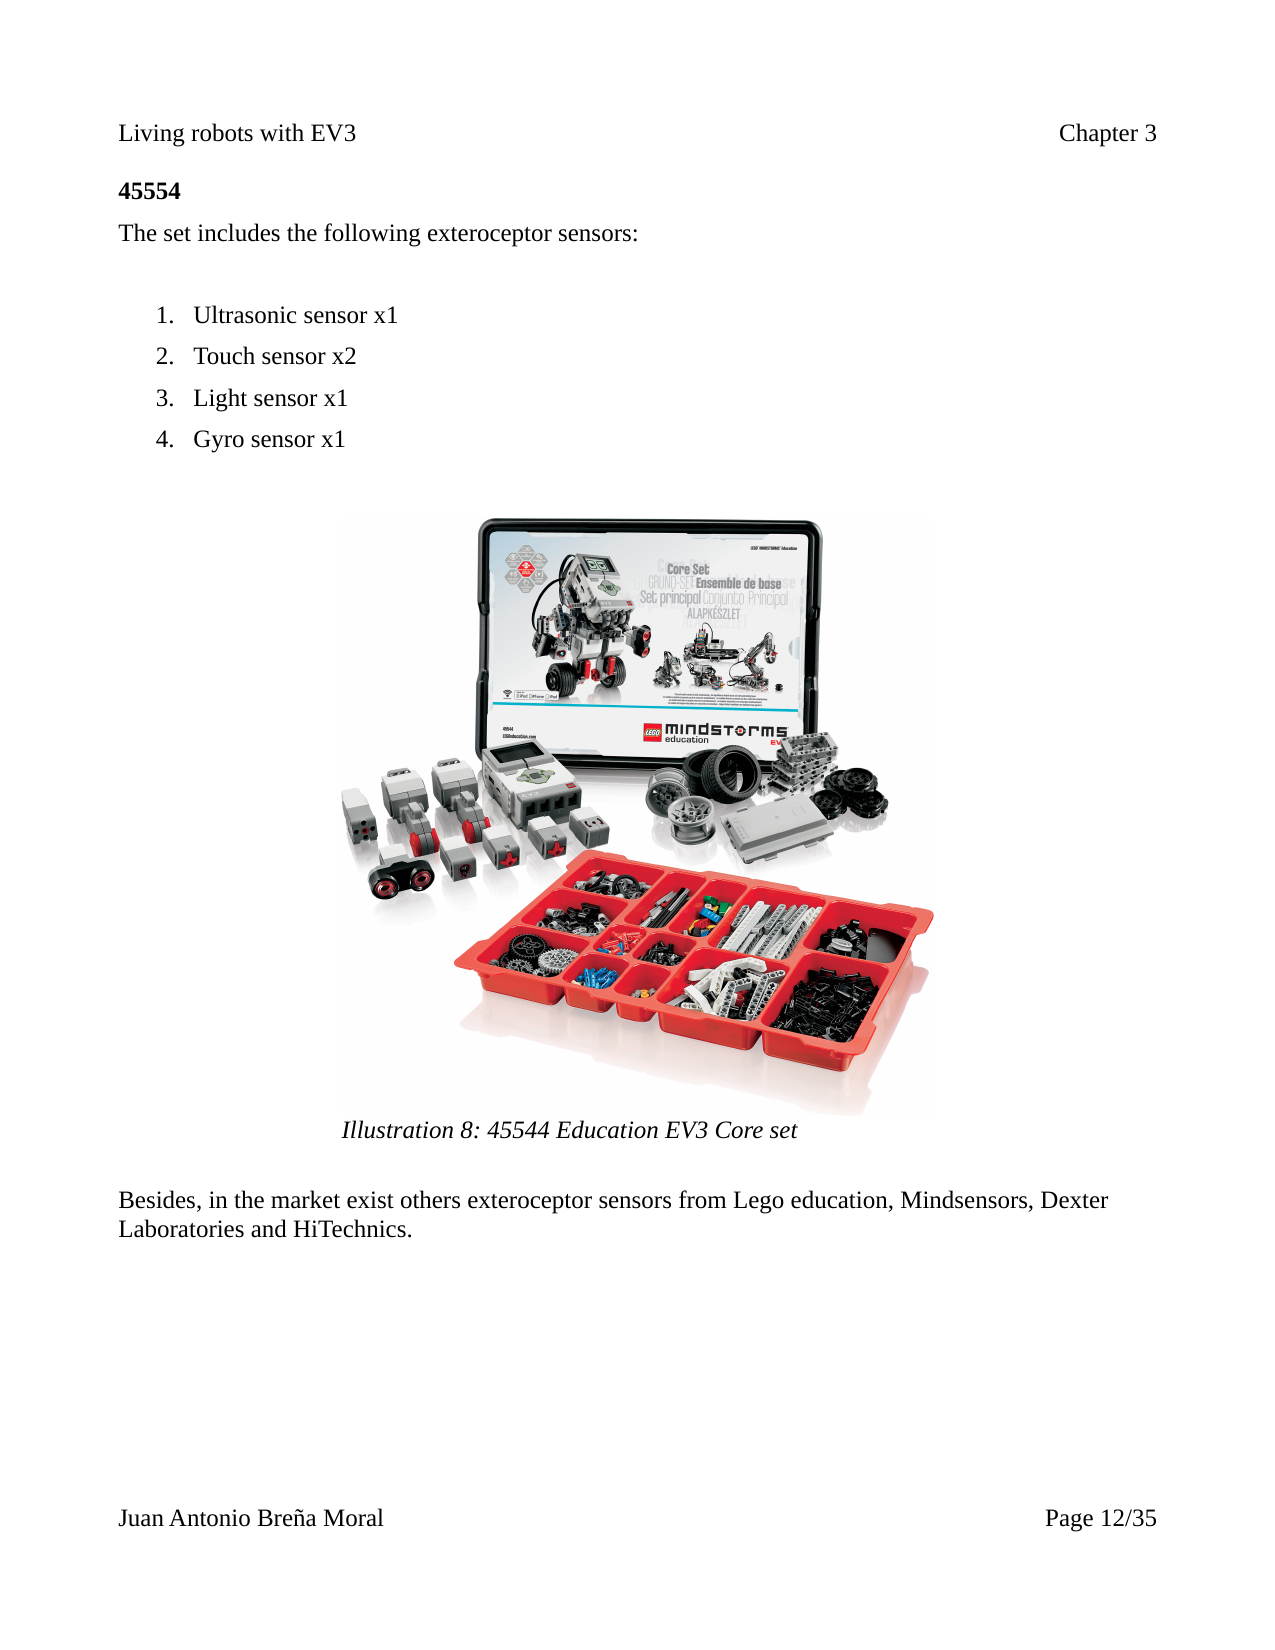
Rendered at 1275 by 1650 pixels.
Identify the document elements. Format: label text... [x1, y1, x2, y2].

list Ultrasonic sensor x1 [156, 300, 1157, 329]
list Touch sensor x2 [156, 341, 1157, 370]
text Illustration 8: 45544 Education EV3 Core set [341, 1116, 934, 1144]
text 45554 [118, 176, 1157, 205]
list Gyro sensor x1 [156, 424, 1157, 453]
text The set includes the following exteroceptor sensors: [118, 218, 1157, 246]
text Besides, in the market exist others exteroceptor sensors from Lego education, Mindsensors, Dexter Laboratories and HiTechnics. [118, 1185, 1157, 1243]
picture [341, 518, 934, 1116]
list Light sensor x1 [156, 383, 1157, 411]
